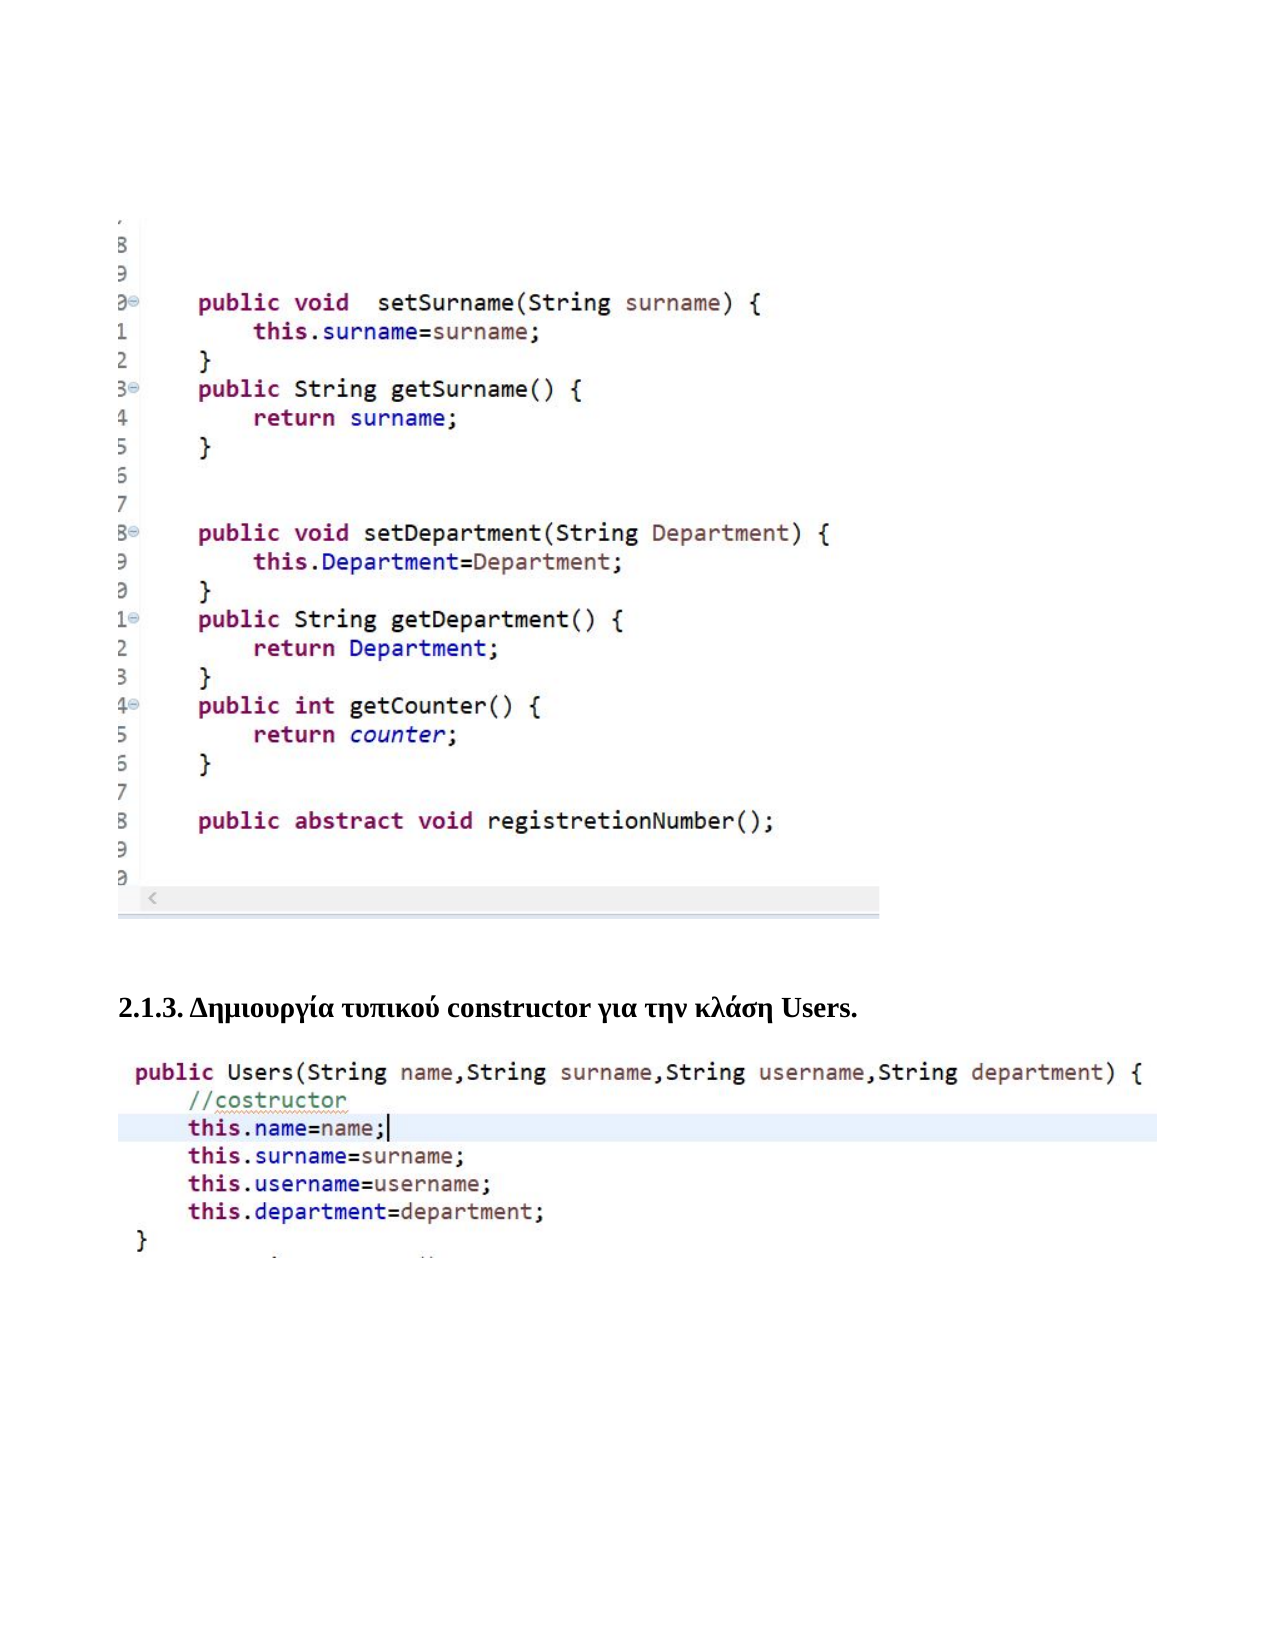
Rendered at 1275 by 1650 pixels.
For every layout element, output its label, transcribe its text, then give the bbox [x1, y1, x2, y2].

picture [118, 218, 880, 919]
picture [118, 1057, 1157, 1258]
text 2.1.3. Δημιουργία τυπικού constructor για την κλάση Users. [118, 990, 1157, 1024]
